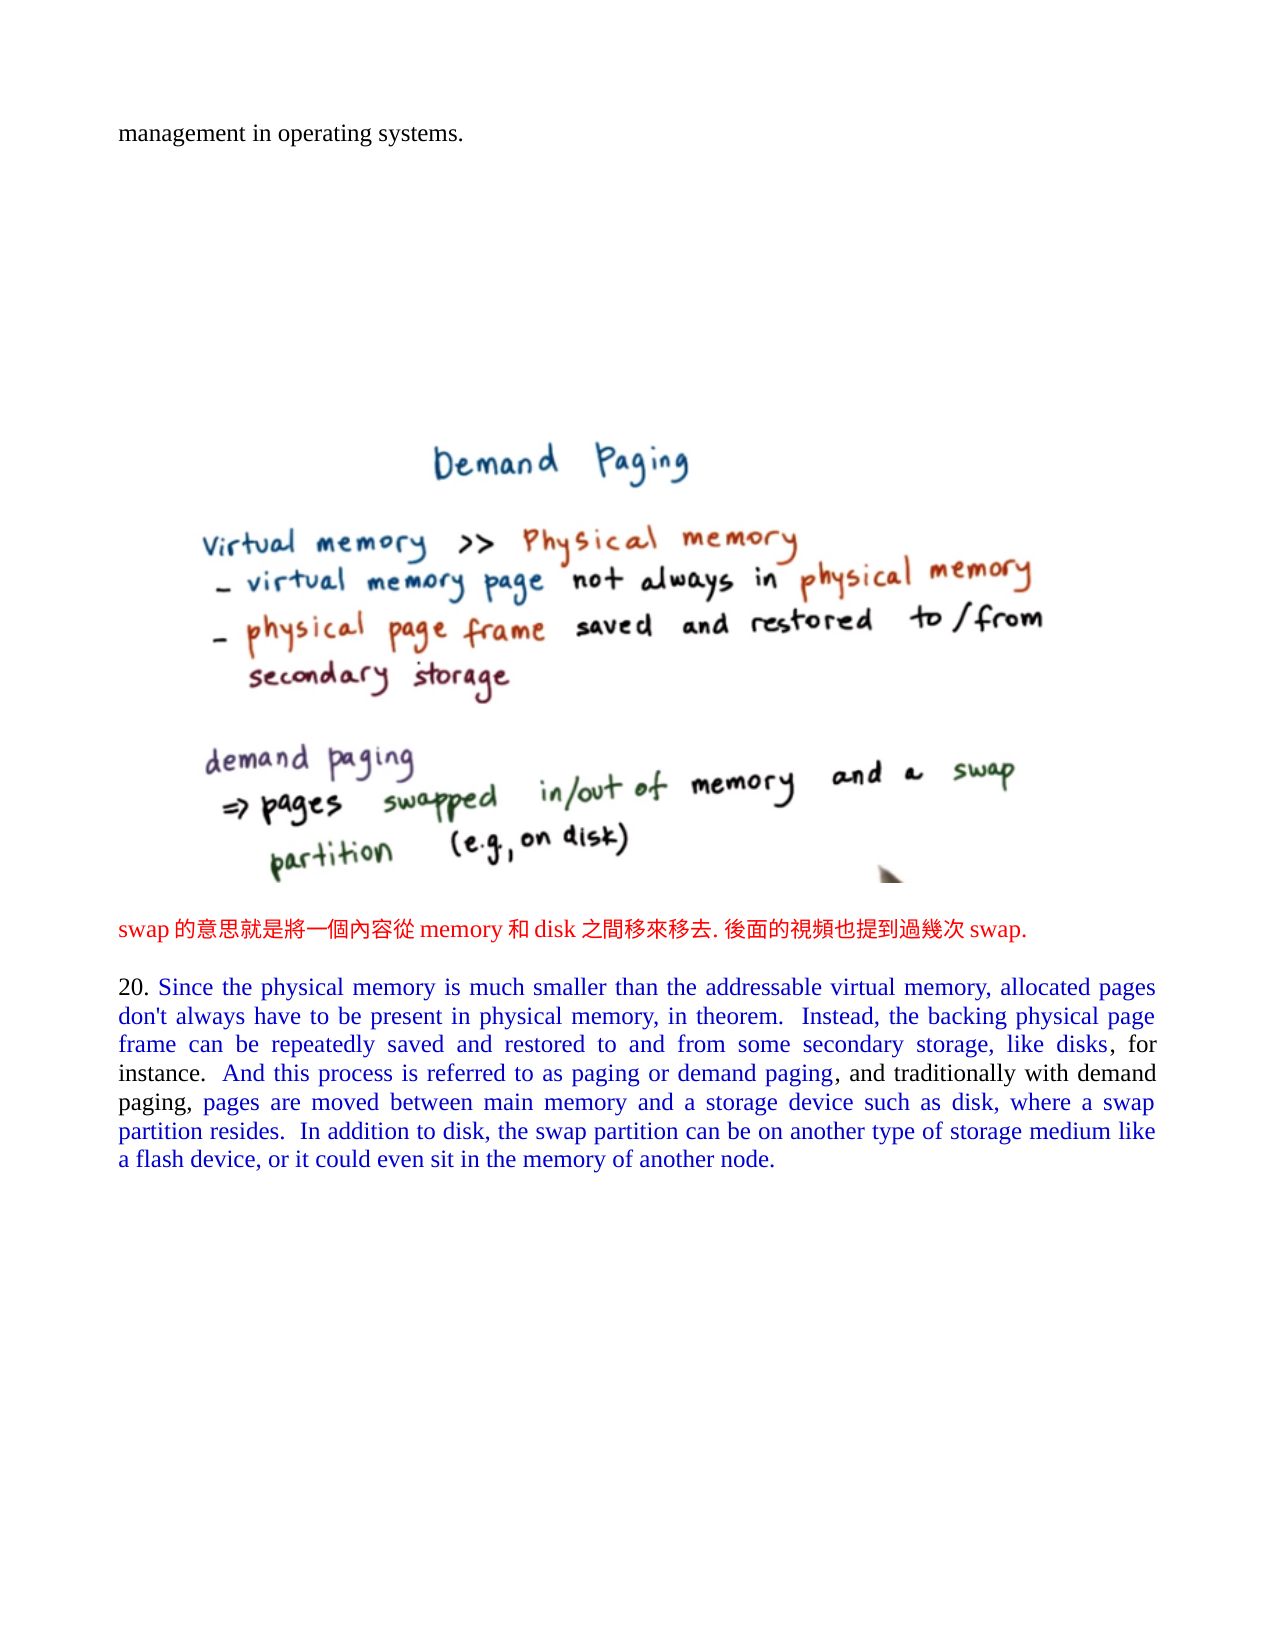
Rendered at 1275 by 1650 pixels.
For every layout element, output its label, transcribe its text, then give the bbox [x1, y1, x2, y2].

picture [118, 434, 1157, 883]
text 20. Since the physical memory is much smaller than the addressable virtual memory, allocated pages don't always have to be present in physical memory, in theorem. Instead, the backing physical page frame can be repeatedly saved and restored to and from some secondary storage, like disks, for instance. And this process is referred to as paging or demand paging, and traditionally with demand paging, pages are moved between main memory and a storage device such as disk, where a swap partition resides. In addition to disk, the swap partition can be on another type of storage medium like a flash device, or it could even sit in the memory of another node. [118, 972, 1157, 1173]
text management in operating systems. [118, 118, 1157, 147]
text swap的意思就是將一個內容從memory和disk之間移來移去. 後面的視頻也提到過幾次swap. [118, 912, 1157, 943]
